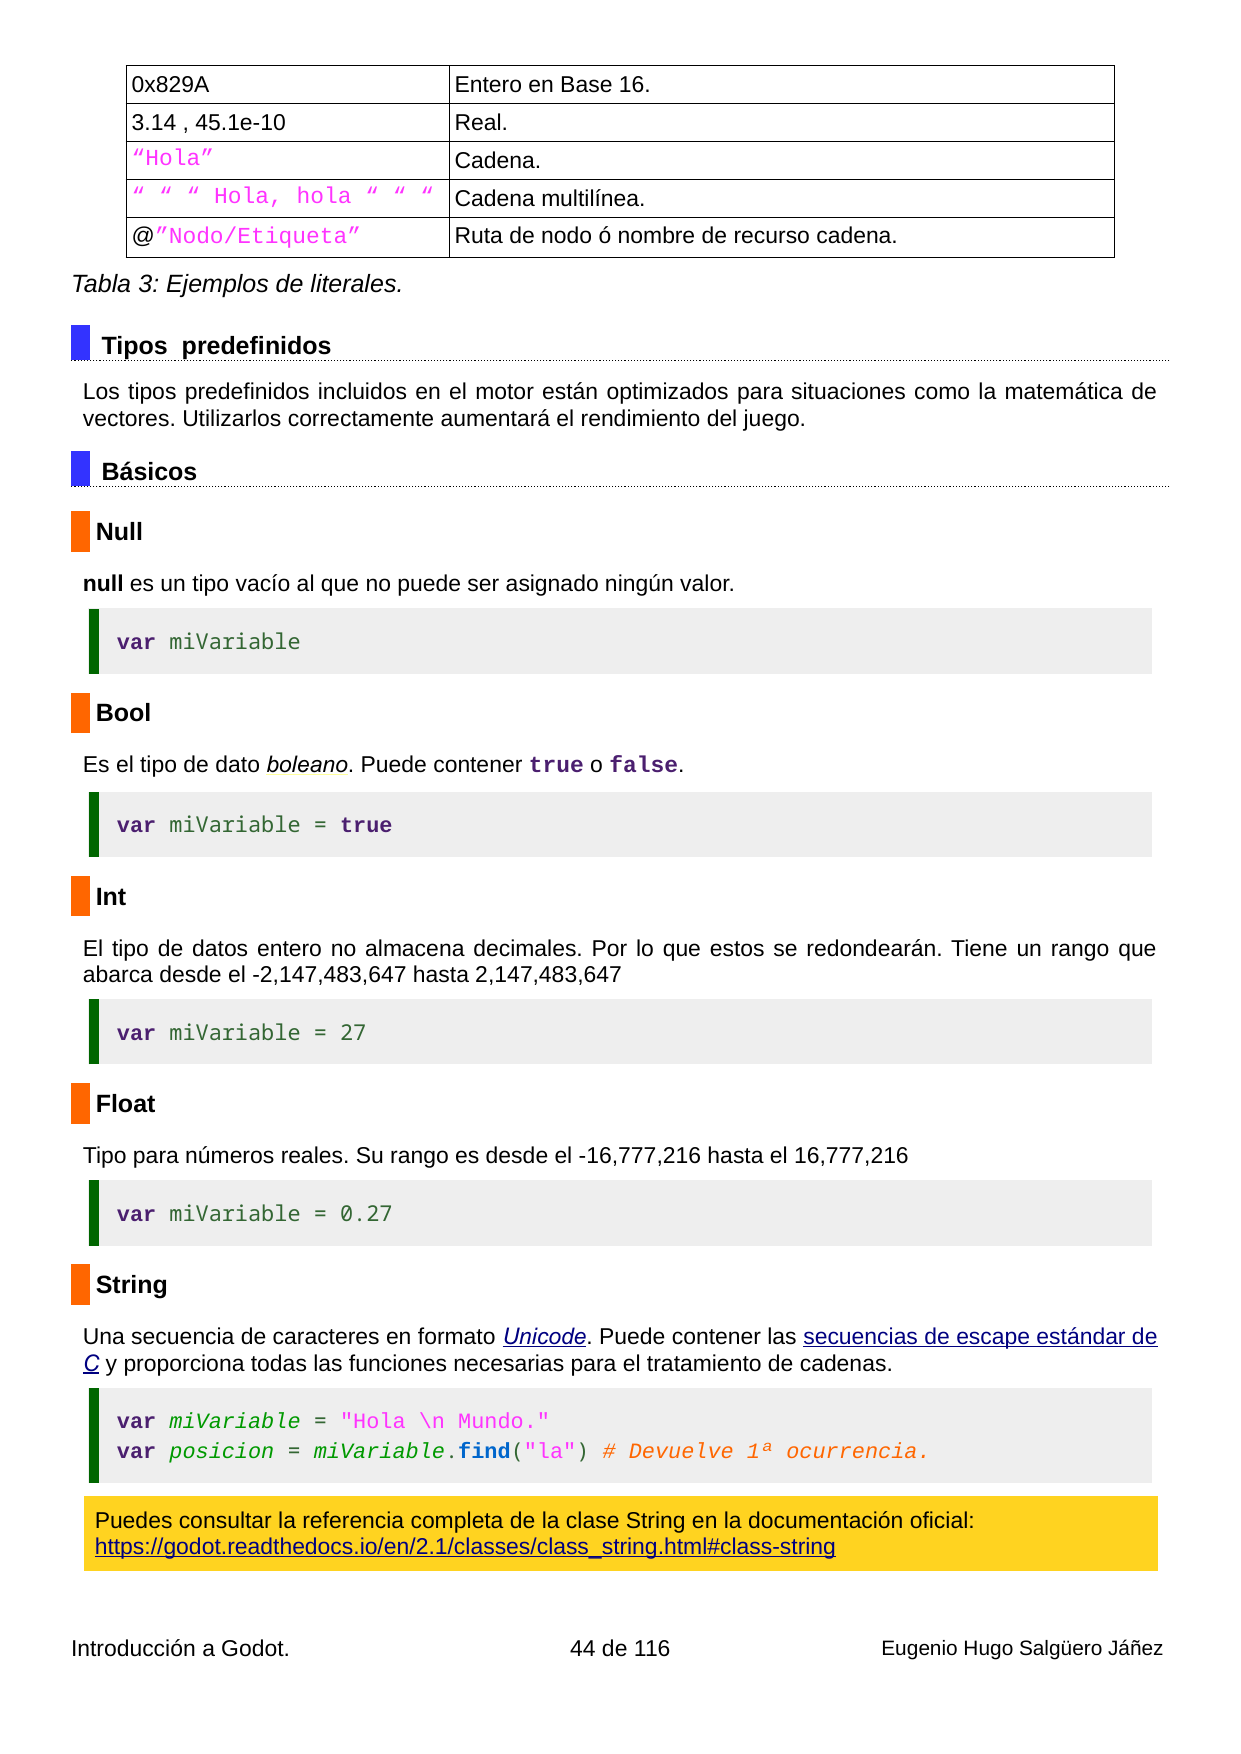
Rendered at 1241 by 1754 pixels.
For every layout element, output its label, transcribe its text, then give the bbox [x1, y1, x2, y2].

table_cell “ “ “ Hola, hola “ “ “ [127, 180, 449, 217]
subtitle Float [90, 1083, 1169, 1124]
subtitle Tipos predefinidos [90, 325, 1169, 360]
text var miVariable = true [99, 792, 1152, 857]
text var miVariable = "Hola \n Mundo." [99, 1388, 1152, 1436]
text Es el tipo de dato boleano. Puede contener true o false. [83, 751, 1158, 780]
table_cell @”Nodo/Etiqueta” [127, 218, 449, 257]
table_cell Real. [450, 104, 1114, 141]
text Los tipos predefinidos incluidos en el motor están optimizados para situaciones como la matemática de vectores. Utilizarlos correctamente aumentará el rendimiento del juego. [83, 378, 1158, 431]
table_cell 3.14 , 45.1e-10 [127, 104, 449, 141]
subtitle String [90, 1264, 1169, 1305]
text var miVariable = 0.27 [99, 1180, 1152, 1246]
table_cell Cadena. [450, 142, 1114, 179]
text Tipo para números reales. Su rango es desde el -16,777,216 hasta el 16,777,216 [83, 1142, 1158, 1168]
table_cell “Hola” [127, 142, 449, 179]
subtitle Bool [71, 692, 1169, 733]
subtitle Int [90, 876, 1169, 916]
text Puedes consultar la referencia completa de la clase String en la documentación oficial: https://godot.readthedocs.io/en/2.1/classes/class_string.html#class-string [84, 1496, 1158, 1571]
table_cell Entero en Base 16. [450, 66, 1114, 103]
text var miVariable [88, 608, 1152, 674]
text Tabla 3: Ejemplos de literales. [71, 269, 1169, 298]
text El tipo de datos entero no almacena decimales. Por lo que estos se redondearán. Tiene un rango que abarca desde el -2,147,483,647 hasta 2,147,483,647 [83, 934, 1158, 987]
table_cell 0x829A [127, 66, 449, 103]
text var posicion = miVariable.find("la") # Devuelve 1ª ocurrencia. [99, 1436, 1152, 1483]
subtitle Básicos [90, 451, 1169, 486]
table_cell Ruta de nodo ó nombre de recurso cadena. [450, 218, 1114, 257]
table_cell Cadena multilínea. [450, 180, 1114, 217]
text null es un tipo vacío al que no puede ser asignado ningún valor. [83, 570, 1158, 597]
text var miVariable = 27 [99, 999, 1152, 1064]
text Una secuencia de caracteres en formato Unicode. Puede contener las secuencias de escape estándar de C y proporciona todas las funciones necesarias para el tratamiento de cadenas. [83, 1323, 1158, 1376]
subtitle Null [90, 511, 1169, 552]
